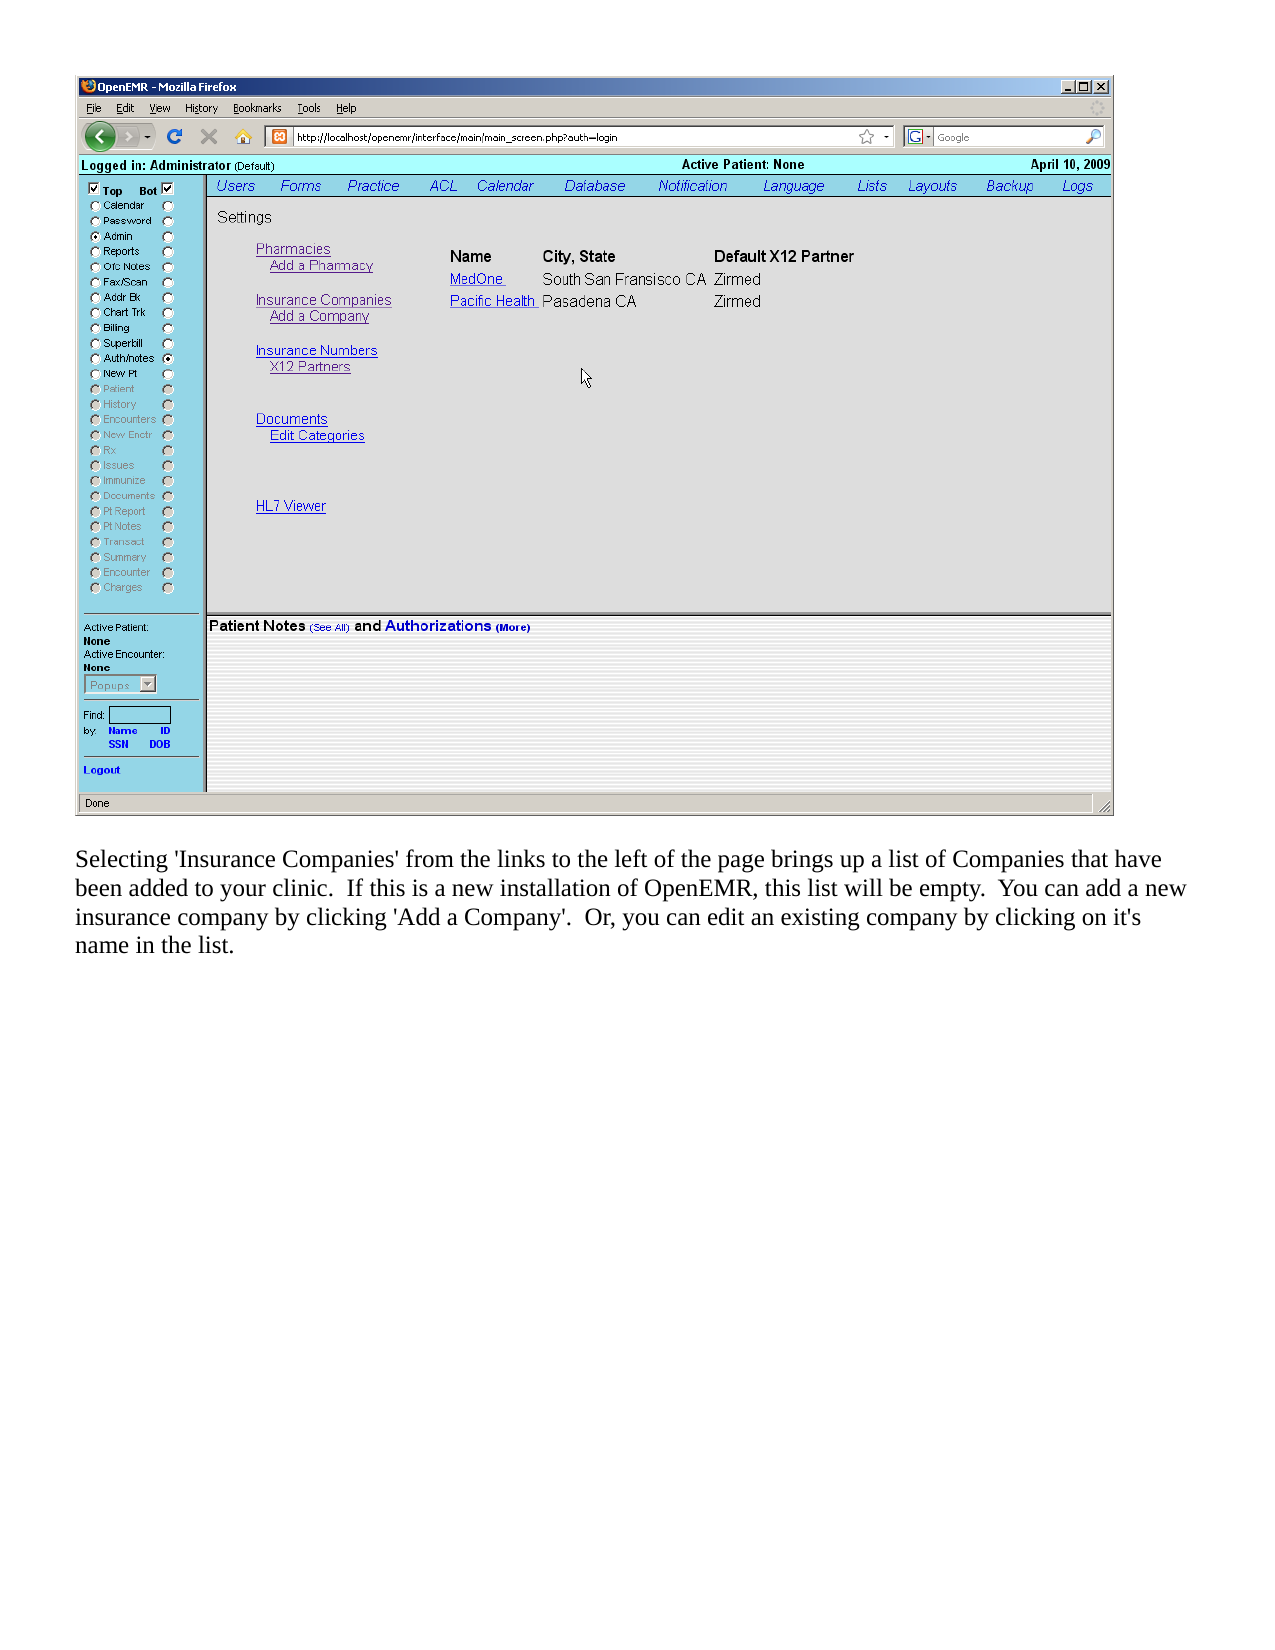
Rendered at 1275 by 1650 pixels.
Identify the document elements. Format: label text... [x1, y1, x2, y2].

picture [75, 75, 1114, 816]
text Selecting 'Insurance Companies' from the links to the left of the page brings up a list of Companies that have been added to your clinic. If this is a new installation of OpenEMR, this list will be empty. You can add a new insurance company by clicking 'Add a Company'. Or, you can edit an existing company by clicking on it's name in the list. [75, 844, 1200, 959]
